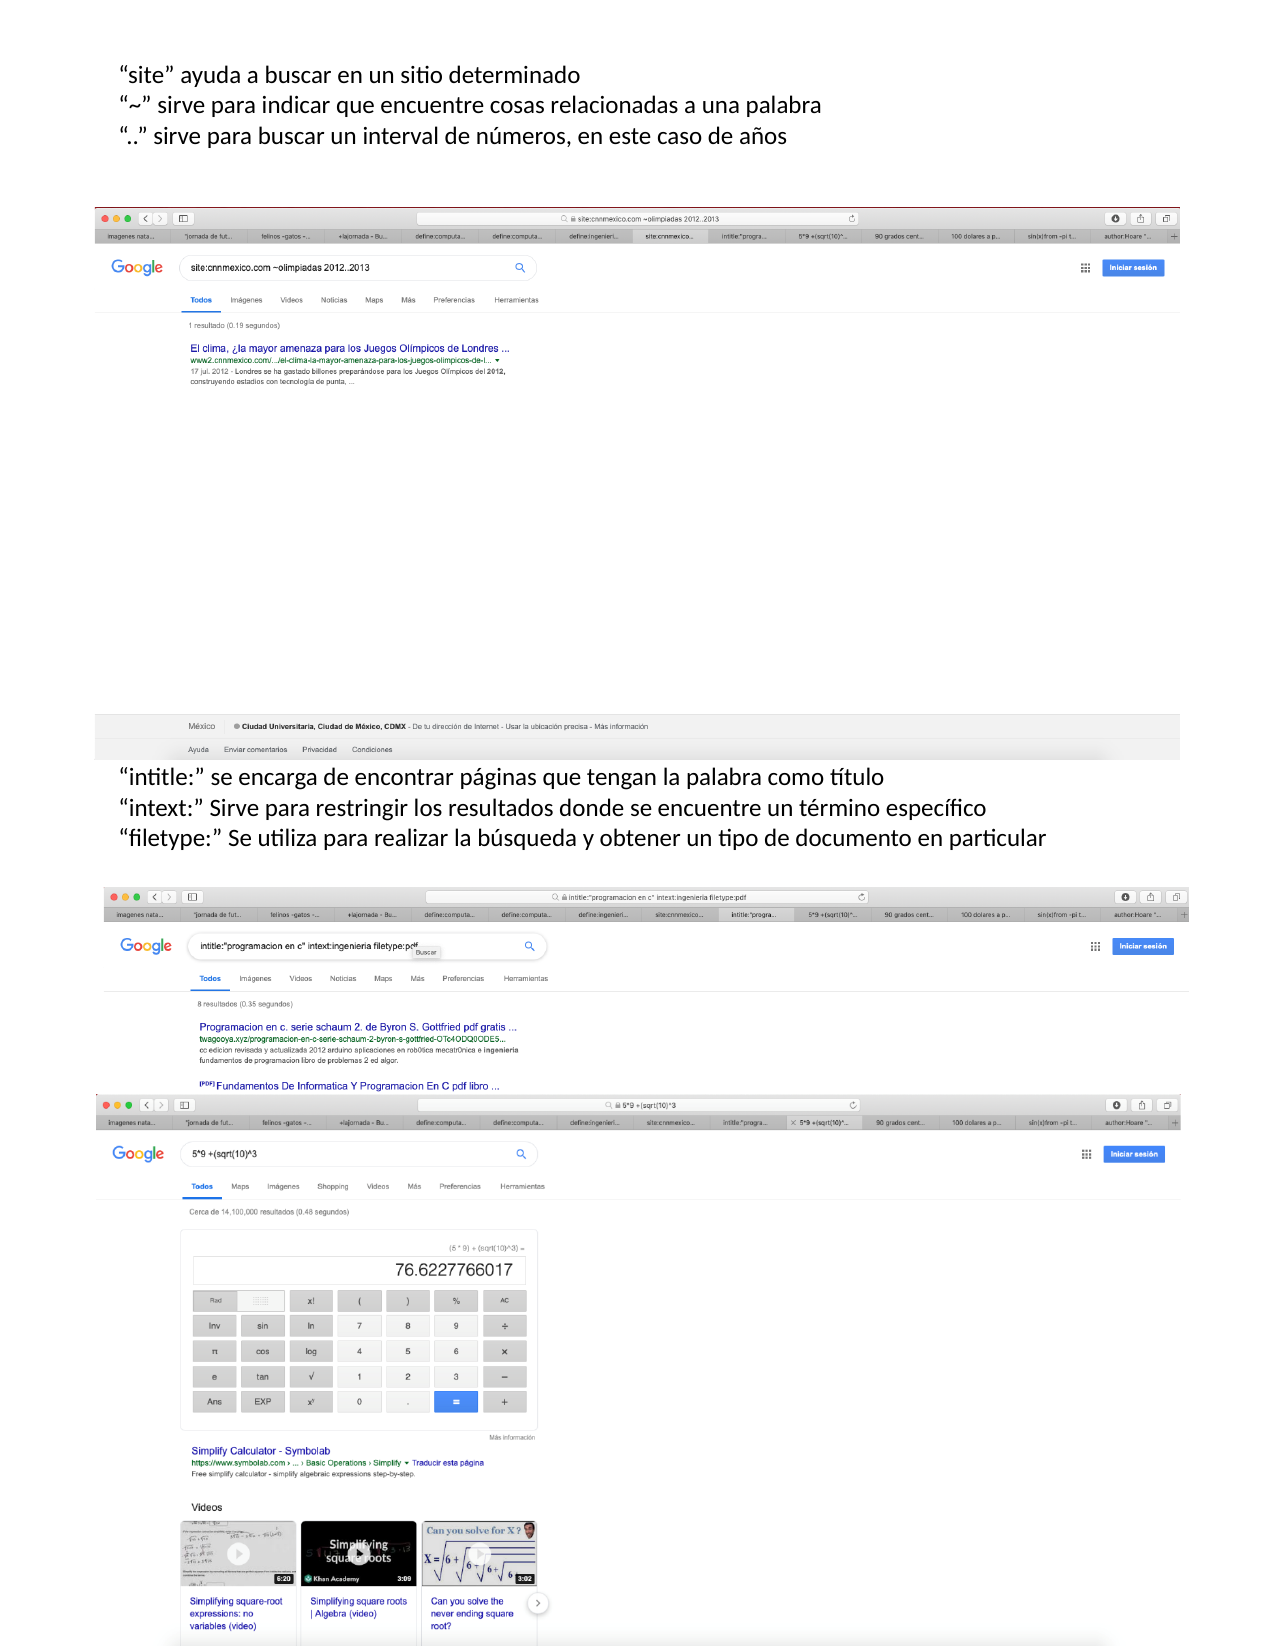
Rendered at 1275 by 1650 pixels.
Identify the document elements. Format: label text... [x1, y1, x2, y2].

text “site” ayuda a buscar en un sitio determinado [118, 59, 1205, 90]
text “filetype:” Se utiliza para realizar la búsqueda y obtener un tipo de documento en particular [118, 822, 1205, 853]
text “intitle:” se encarga de encontrar páginas que tengan la palabra como título [118, 303, 1205, 792]
text “~” sirve para indicar que encuentre cosas relacionadas a una palabra [118, 90, 1205, 120]
text “..” sirve para buscar un interval de números, en este caso de años [118, 120, 1205, 151]
text “intext:” Sirve para restringir los resultados donde se encuentre un término específico [118, 792, 1205, 822]
